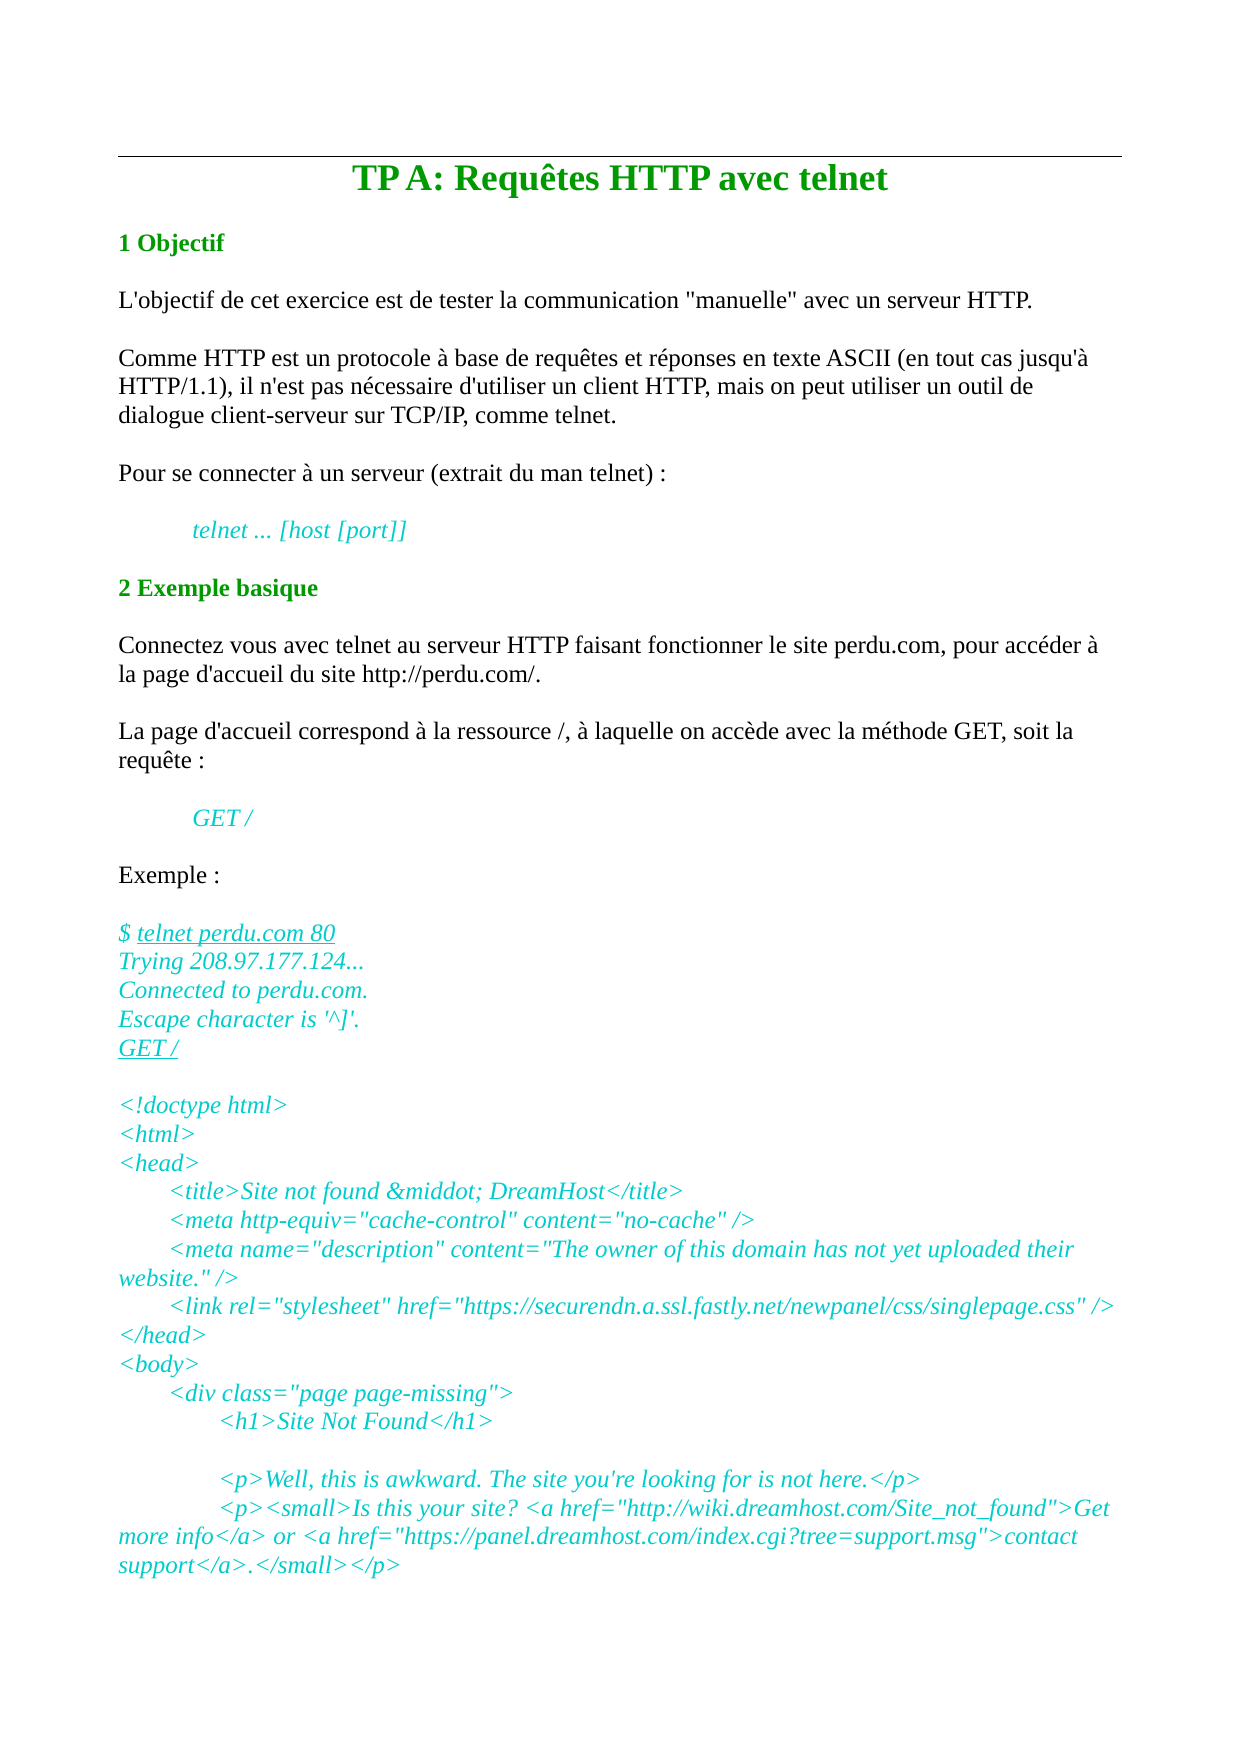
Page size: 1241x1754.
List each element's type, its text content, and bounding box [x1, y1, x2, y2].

text <html> [118, 1119, 1122, 1148]
text <h1>Site Not Found</h1> [118, 1406, 1122, 1435]
text La page d'accueil correspond à la ressource /, à laquelle on accède avec la méthode GET, soit la requête : [118, 716, 1122, 774]
text <!doctype html> [118, 1090, 1122, 1119]
text $ telnet perdu.com 80 [118, 918, 1122, 946]
text <link rel="stylesheet" href="https://securendn.a.ssl.fastly.net/newpanel/css/singlepage.css" /> [118, 1291, 1122, 1320]
text Exemple : [118, 860, 1122, 889]
text Pour se connecter à un serveur (extrait du man telnet) : [118, 458, 1122, 486]
text <meta http-equiv="cache-control" content="no-cache" /> [118, 1205, 1122, 1234]
text 2 Exemple basique [118, 573, 1122, 601]
text </head> [118, 1320, 1122, 1349]
text <head> [118, 1148, 1122, 1176]
text <div class="page page-missing"> [118, 1378, 1122, 1406]
text L'objectif de cet exercice est de tester la communication "manuelle" avec un serveur HTTP. [118, 285, 1122, 314]
text <body> [118, 1349, 1122, 1378]
text <p><small>Is this your site? <a href="http://wiki.dreamhost.com/Site_not_found">Get more info</a> or <a href="https://panel.dreamhost.com/index.cgi?tree=support.msg">contact support</a>.</small></p> [118, 1493, 1122, 1579]
text Connected to perdu.com. [118, 975, 1122, 1004]
text TP A: Requêtes HTTP avec telnet [118, 157, 1122, 199]
text <meta name="description" content="The owner of this domain has not yet uploaded their website." /> [118, 1234, 1122, 1291]
text Escape character is '^]'. [118, 1004, 1122, 1033]
text <title>Site not found &middot; DreamHost</title> [118, 1176, 1122, 1205]
text GET / [118, 803, 1122, 831]
text Trying 208.97.177.124... [118, 946, 1122, 975]
text Comme HTTP est un protocole à base de requêtes et réponses en texte ASCII (en tout cas jusqu'à HTTP/1.1), il n'est pas nécessaire d'utiliser un client HTTP, mais on peut utiliser un outil de dialogue client-serveur sur TCP/IP, comme telnet. [118, 343, 1122, 429]
text Connectez vous avec telnet au serveur HTTP faisant fonctionner le site perdu.com, pour accéder à la page d'accueil du site http://perdu.com/. [118, 630, 1122, 688]
text GET / [118, 1033, 1122, 1061]
text telnet ... [host [port]] [118, 515, 1122, 544]
text <p>Well, this is awkward. The site you're looking for is not here.</p> [118, 1464, 1122, 1493]
text 1 Objectif [118, 228, 1122, 256]
